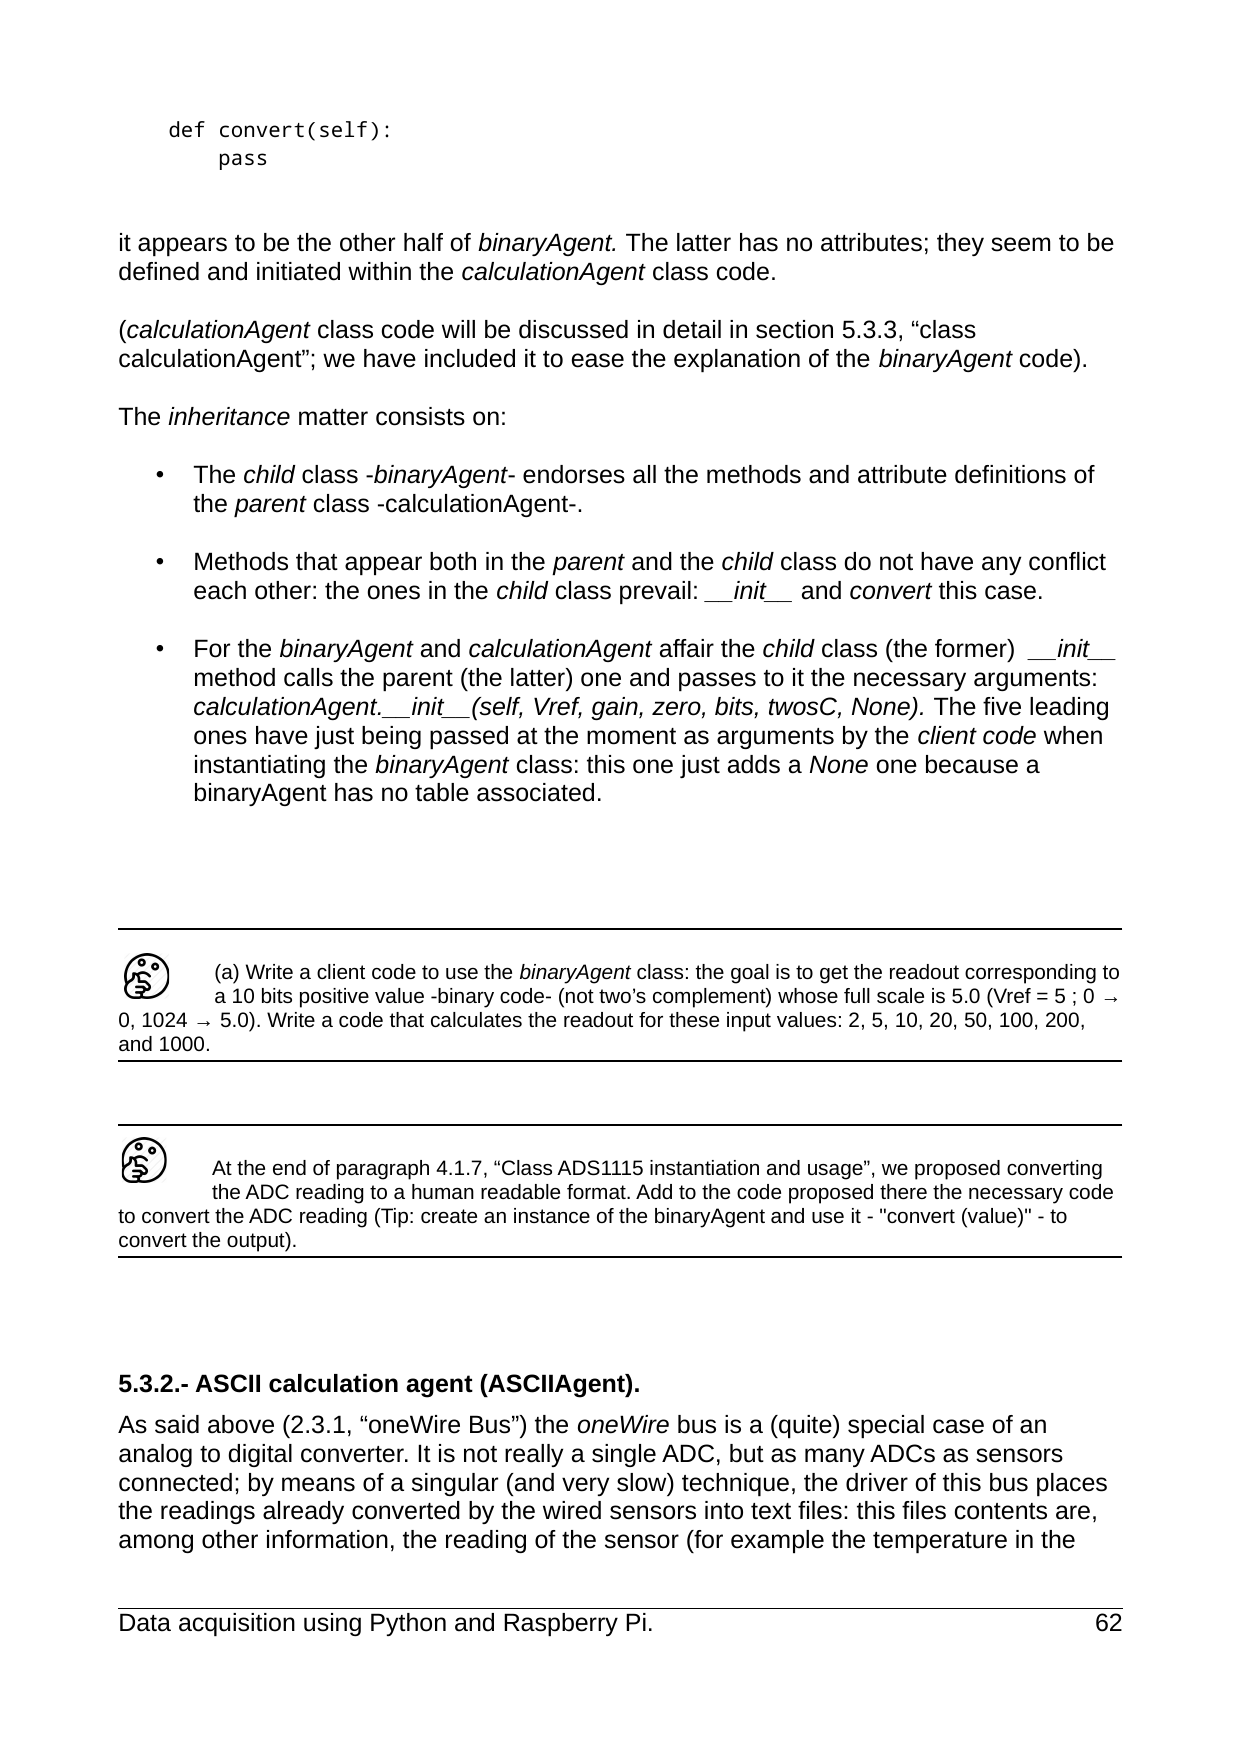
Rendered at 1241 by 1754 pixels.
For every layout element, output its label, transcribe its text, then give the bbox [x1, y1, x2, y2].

subtitle 5.3.2.- ASCII calculation agent (ASCIIAgent). [118, 1369, 1122, 1398]
text it appears to be the other half of binaryAgent. The latter has no attributes; they seem to be defined and initiated within the calculationAgent class code. [118, 228, 1122, 286]
picture [121, 1137, 167, 1183]
text As said above (2.3.1, “oneWire Bus”) the oneWire bus is a (quite) special case of an analog to digital converter. It is not really a single ADC, but as many ADCs as sensors connected; by means of a singular (and very slow) technique, the driver of this bus places the readings already converted by the wired sensors into text files: this files contents are, among other information, the reading of the sensor (for example the temperature in the [118, 1410, 1122, 1554]
text At the end of paragraph 4.1.7, “Class ADS1115 instantiation and usage”, we proposed converting the ADC reading to a human readable format. Add to the code proposed there the necessary code to convert the ADC reading (Tip: create an instance of the binaryAgent and use it - "convert (value)" - to convert the output). [118, 1156, 1122, 1256]
list The child class -binaryAgent- endorses all the methods and attribute definitions of the parent class -calculationAgent-. [156, 460, 1122, 518]
picture [124, 953, 170, 999]
list For the binaryAgent and calculationAgent affair the child class (the former) __init__ method calls the parent (the latter) one and passes to it the necessary arguments: calculationAgent.__init__(self, Vref, gain, zero, bits, twosC, None). The five leading ones have just being passed at the moment as arguments by the client code when instantiating the binaryAgent class: this one just adds a None one because a binaryAgent has no table associated. [156, 634, 1122, 807]
text (a) Write a client code to use the binaryAgent class: the goal is to get the readout corresponding to a 10 bits positive value -binary code- (not two’s complement) whose full scale is 5.0 (Vref = 5 ; 0 → 0, 1024 → 5.0). Write a code that calculates the readout for these input values: 2, 5, 10, 20, 50, 100, 200, and 1000. [118, 959, 1122, 1060]
list Methods that appear both in the parent and the child class do not have any conflict each other: the ones in the child class prevail: __init__ and convert this case. [156, 547, 1122, 605]
text (calculationAgent class code will be discussed in detail in section 5.3.3, “class calculationAgent”; we have included it to ease the explanation of the binaryAgent code). [118, 315, 1122, 373]
text The inheritance matter consists on: [118, 402, 1122, 431]
text def convert(self): [118, 118, 1122, 142]
text pass [118, 146, 1122, 170]
